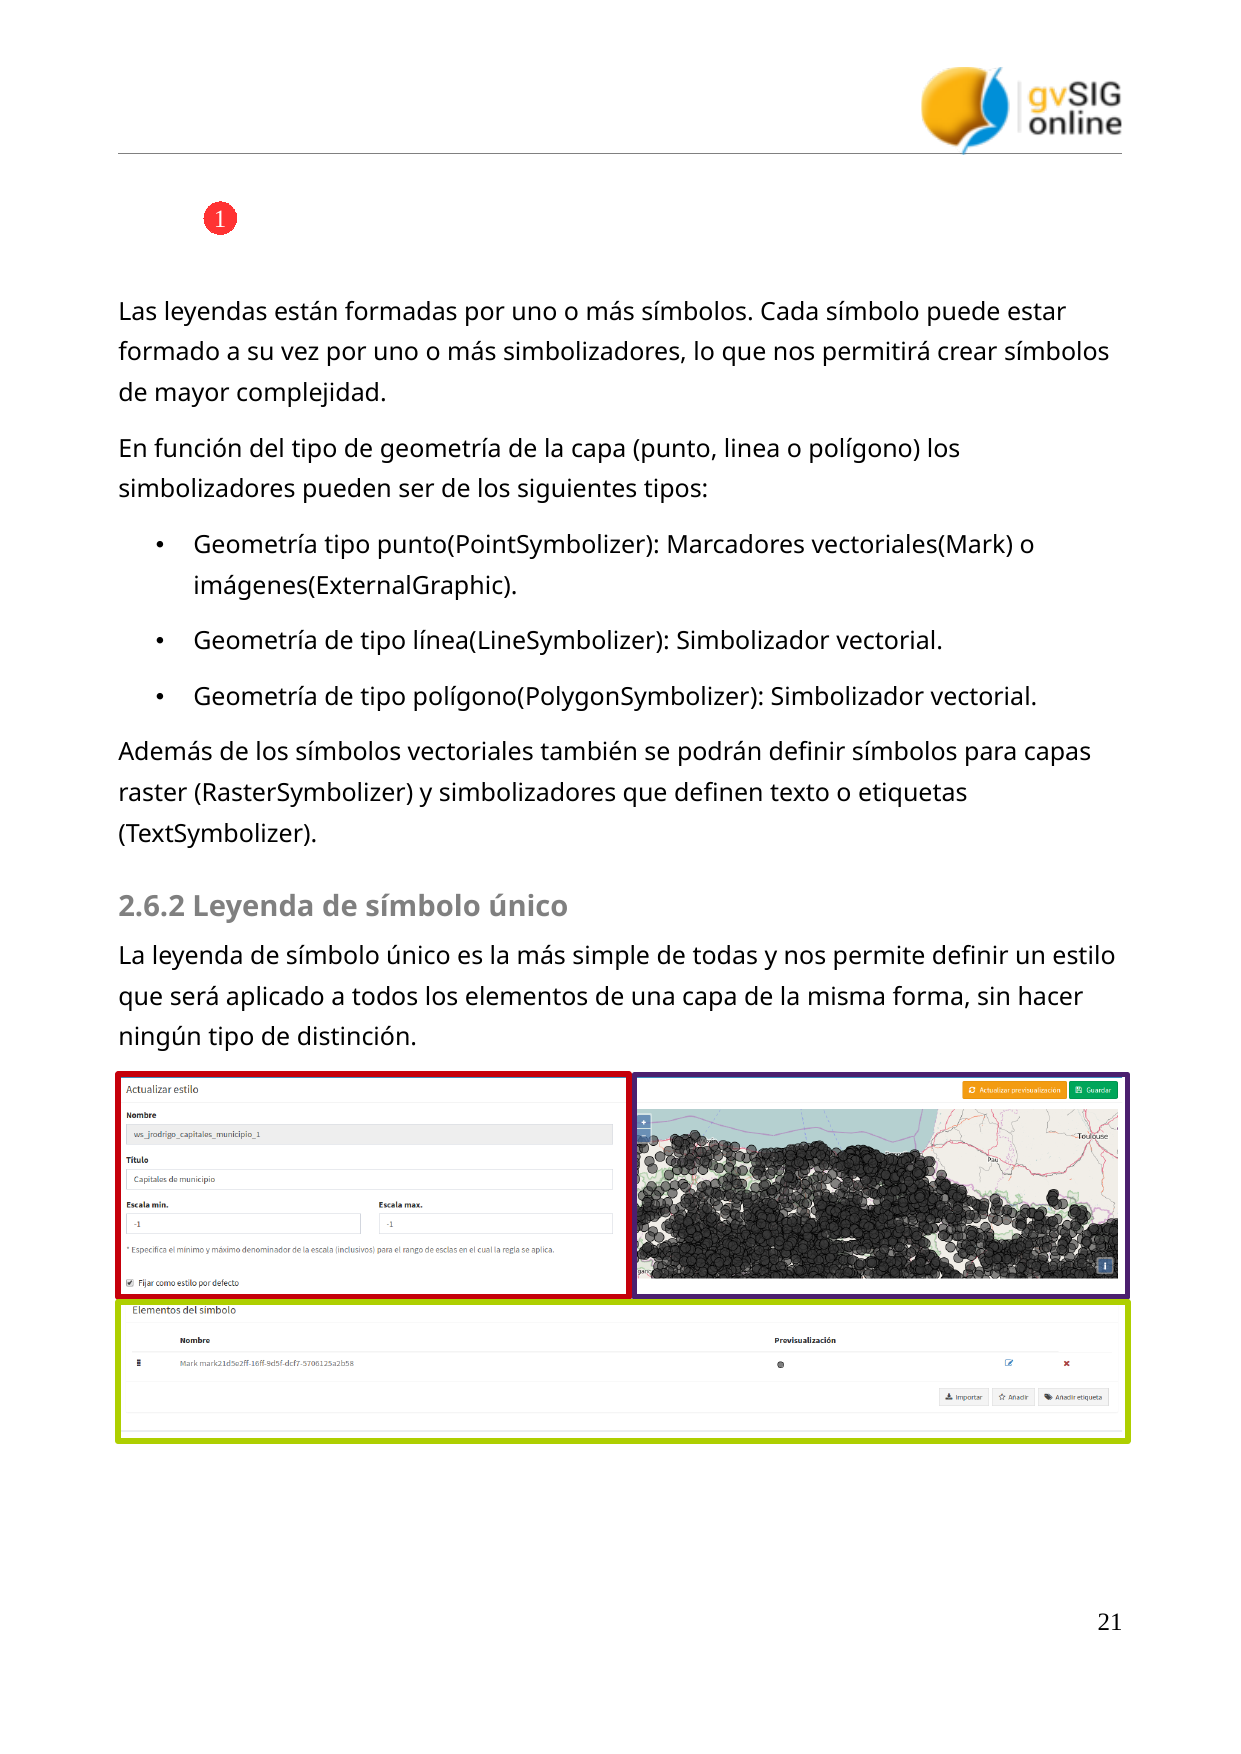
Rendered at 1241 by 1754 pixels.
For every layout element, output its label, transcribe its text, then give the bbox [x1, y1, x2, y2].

subtitle 2.6.2 Leyenda de símbolo único [118, 885, 1122, 925]
text En función del tipo de geometría de la capa (punto, linea o polígono) los simbolizadores pueden ser de los siguientes tipos: [118, 430, 1122, 505]
text Las leyendas están formadas por uno o más símbolos. Cada símbolo puede estar formado a su vez por uno o más simbolizadores, lo que nos permitirá crear símbolos de mayor complejidad. [118, 293, 1122, 409]
picture [637, 1077, 1123, 1294]
picture [121, 1305, 1123, 1432]
list Geometría de tipo línea(LineSymbolizer): Simbolizador vectorial. [156, 623, 1122, 657]
list Geometría tipo punto(PointSymbolizer): Marcadores vectoriales(Mark) o imágenes(ExternalGraphic). [156, 526, 1122, 601]
picture [921, 67, 1122, 155]
text Además de los símbolos vectoriales también se podrán definir símbolos para capas raster (RasterSymbolizer) y simbolizadores que definen texto o etiquetas (TextSymbolizer). [118, 733, 1122, 849]
picture [121, 1077, 626, 1294]
text La leyenda de símbolo único es la más simple de todas y nos permite definir un estilo que será aplicado a todos los elementos de una capa de la misma forma, sin hacer ningún tipo de distinción. [118, 937, 1122, 1053]
list Geometría de tipo polígono(PolygonSymbolizer): Simbolizador vectorial. [156, 678, 1122, 712]
